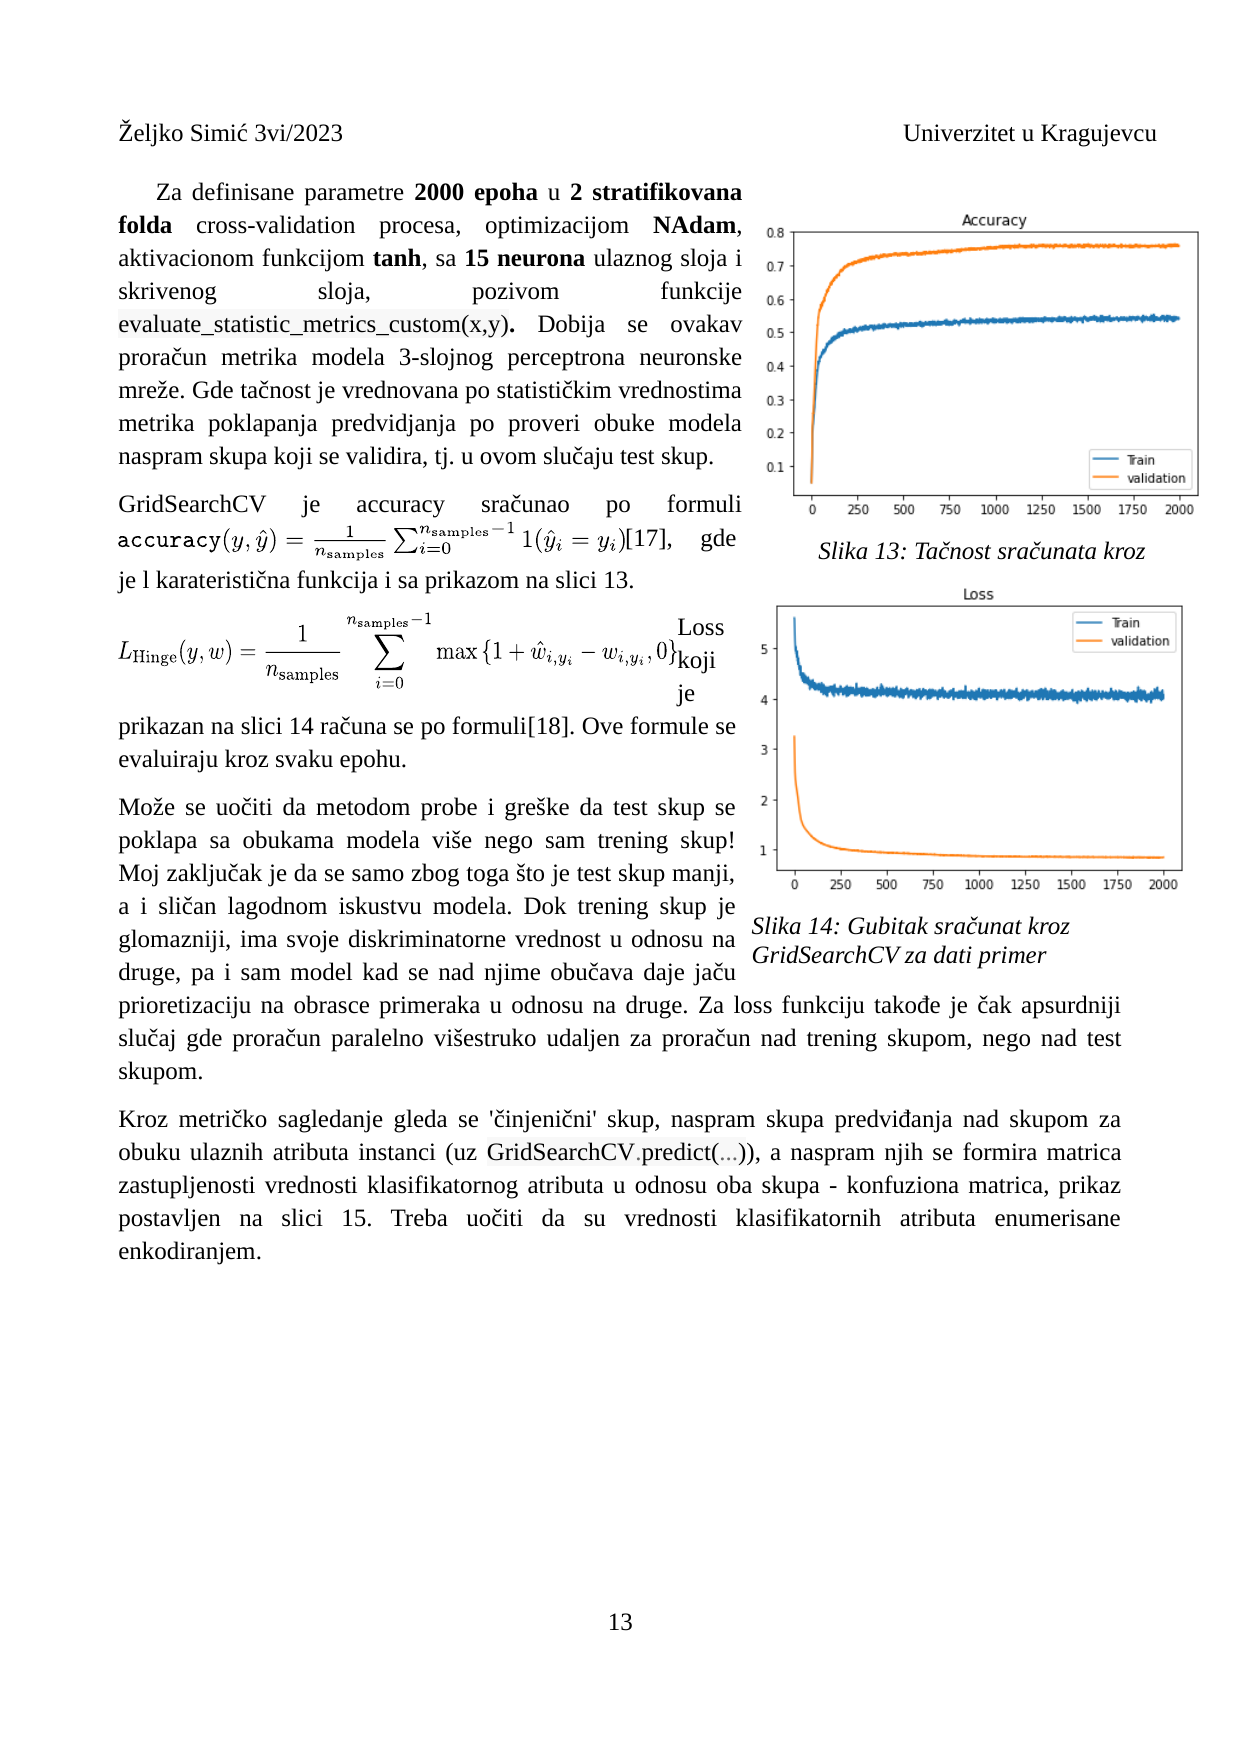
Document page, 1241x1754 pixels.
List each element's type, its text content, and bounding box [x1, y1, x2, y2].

picture [757, 205, 1206, 524]
text Loss koji je prikazan na slici 14 računa se po formuli[18]. Ove formule se evaluiraju kroz svaku epohu. [118, 612, 751, 773]
picture [751, 579, 1190, 899]
text Slika 14: Gubitak sračunat kroz GridSearchCV za dati primer [751, 899, 1190, 969]
text Za definisane parametre 2000 epoha u 2 stratifikovana folda cross-validation procesa, optimizacijom NAdam, aktivacionom funkcijom tanh, sa 15 neurona ulaznog sloja i skrivenog sloja, pozivom funkcije evaluate_statistic_metrics_custom(x,y). Dobija se ovakav proračun metrika modela 3-slojnog perceptrona neuronske mreže. Gde tačnost je vrednovana po statističkim vrednostima metrika poklapanja predvidjanja po proveri obuke modela naspram skupa koji se validira, tj. u ovom slučaju test skup. [118, 177, 1206, 470]
text Slika 13: Tačnost sračunata kroz GridSearchCV za dati primer [757, 524, 1206, 593]
text Kroz metričko sagledanje gleda se 'činjenični' skup, naspram skupa predviđanja nad skupom za obuku ulaznih atributa instanci (uz GridSearchCV.predict(...)), a naspram njih se formira matrica zastupljenosti vrednosti klasifikatornog atributa u odnosu oba skupa - konfuziona matrica, prikaz postavljen na slici 15. Treba uočiti da su vrednosti klasifikatornih atributa enumerisane enkodiranjem. [118, 1104, 1122, 1265]
text GridSearchCV je accuracy sračunao po formuli [17], gde je l karateristična funkcija i sa prikazom na slici 13. [118, 489, 1190, 593]
text Može se uočiti da metodom probe i greške da test skup se poklapa sa obukama modela više nego sam trening skup! Moj zaključak je da se samo zbog toga što je test skup manji, a i sličan lagodnom iskustvu modela. Dok trening skup je glomazniji, ima svoje diskriminatorne vrednost u odnosu na druge, pa i sam model kad se nad njime obučava daje jaču prioretizaciju na obrasce primeraka u odnosu na druge. Za loss funkciju takođe je čak apsurdniji slučaj gde proračun paralelno višestruko udaljen za proračun nad trening skupom, nego nad test skupom. [118, 792, 1122, 1085]
